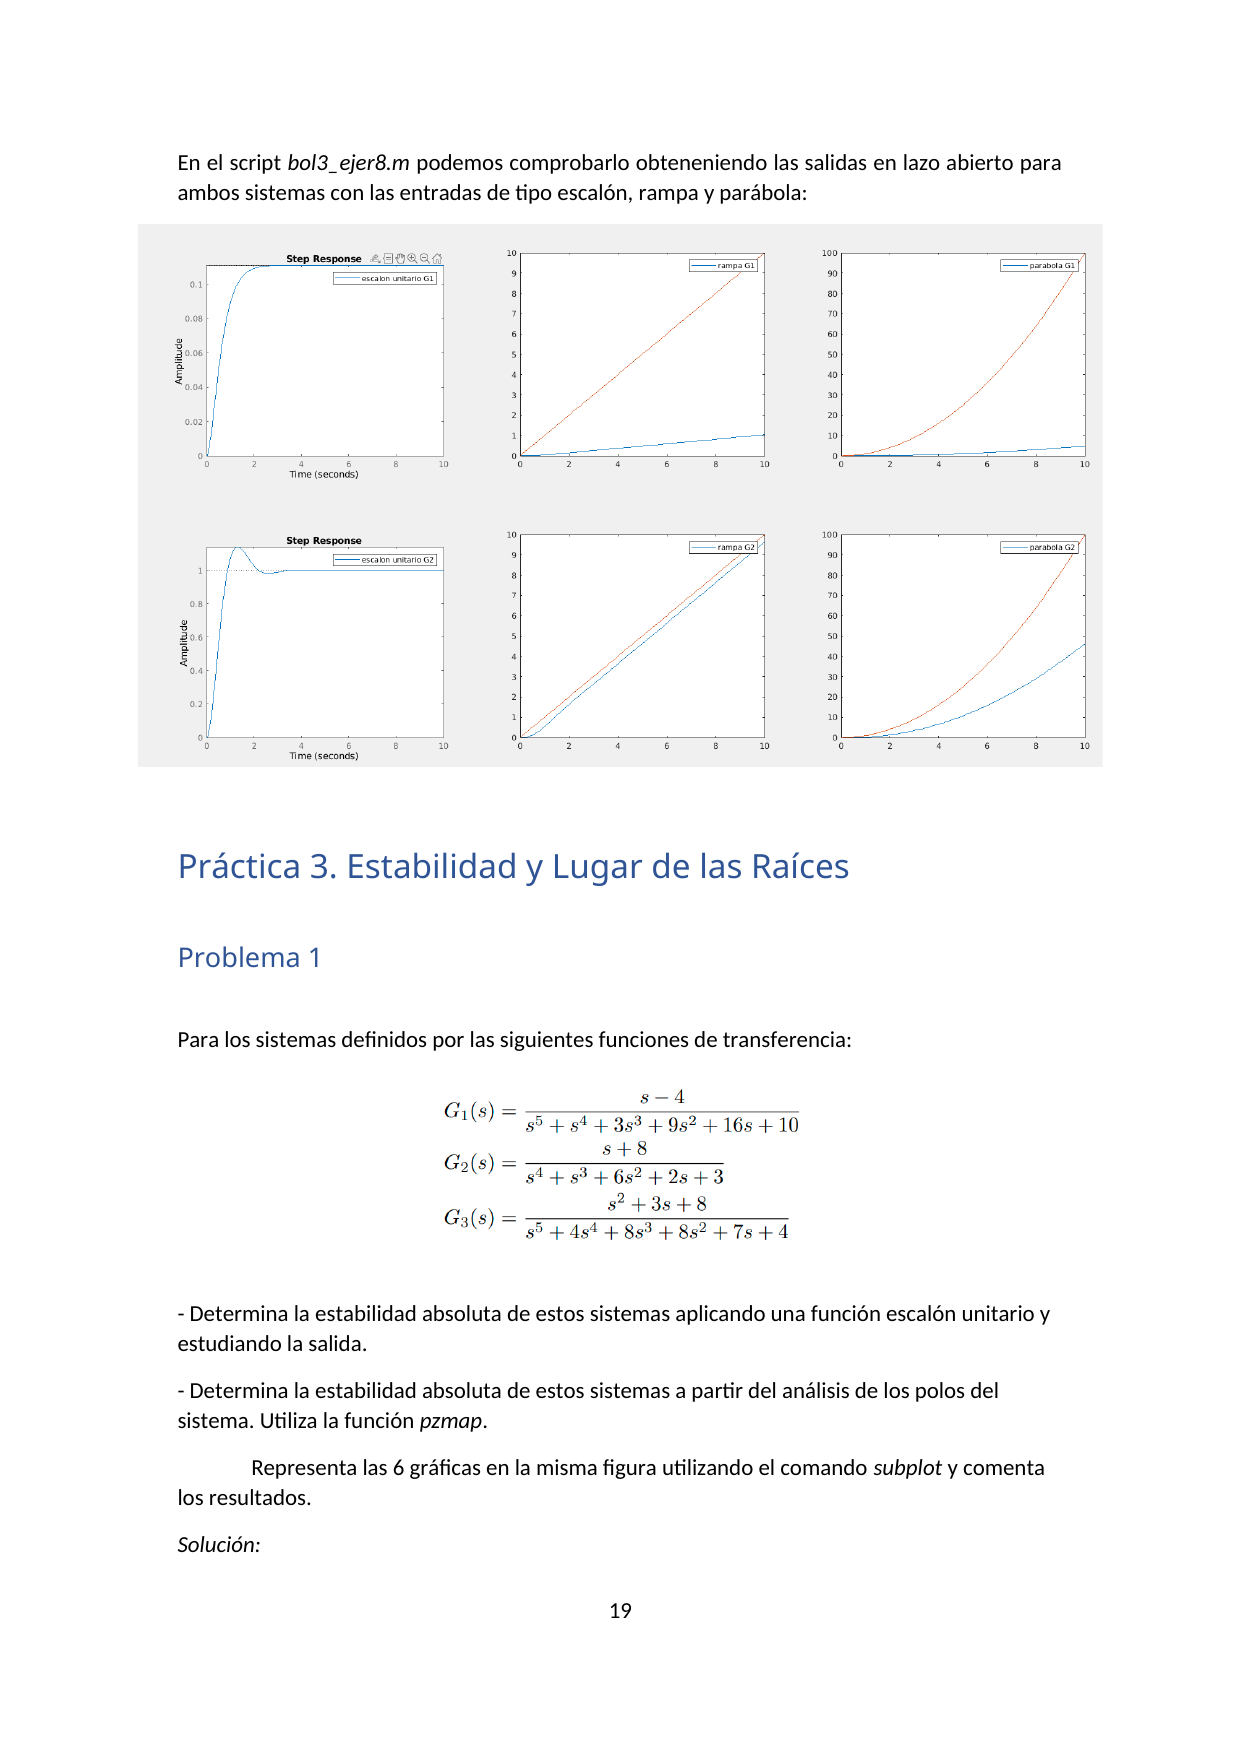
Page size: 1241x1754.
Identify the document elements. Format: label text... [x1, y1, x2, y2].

subtitle Práctica 3. Estabilidad y Lugar de las Raíces [177, 842, 1063, 888]
text Para los sistemas definidos por las siguientes funciones de transferencia: [177, 1025, 1063, 1053]
text En el script bol3_ejer8.m podemos comprobarlo obteneniendo las salidas en lazo abierto para ambos sistemas con las entradas de tipo escalón, rampa y parábola: [177, 148, 1063, 206]
text Representa las 6 gráficas en la misma figura utilizando el comando subplot y comenta los resultados. [177, 1453, 1063, 1512]
picture [435, 1071, 805, 1253]
text Solución: [177, 1530, 1063, 1558]
text - Determina la estabilidad absoluta de estos sistemas a partir del análisis de los polos del sistema. Utiliza la función pzmap. [177, 1376, 1063, 1434]
picture [137, 224, 1103, 767]
subtitle Problema 1 [177, 938, 1063, 975]
text - Determina la estabilidad absoluta de estos sistemas aplicando una función escalón unitario y estudiando la salida. [177, 1299, 1063, 1357]
